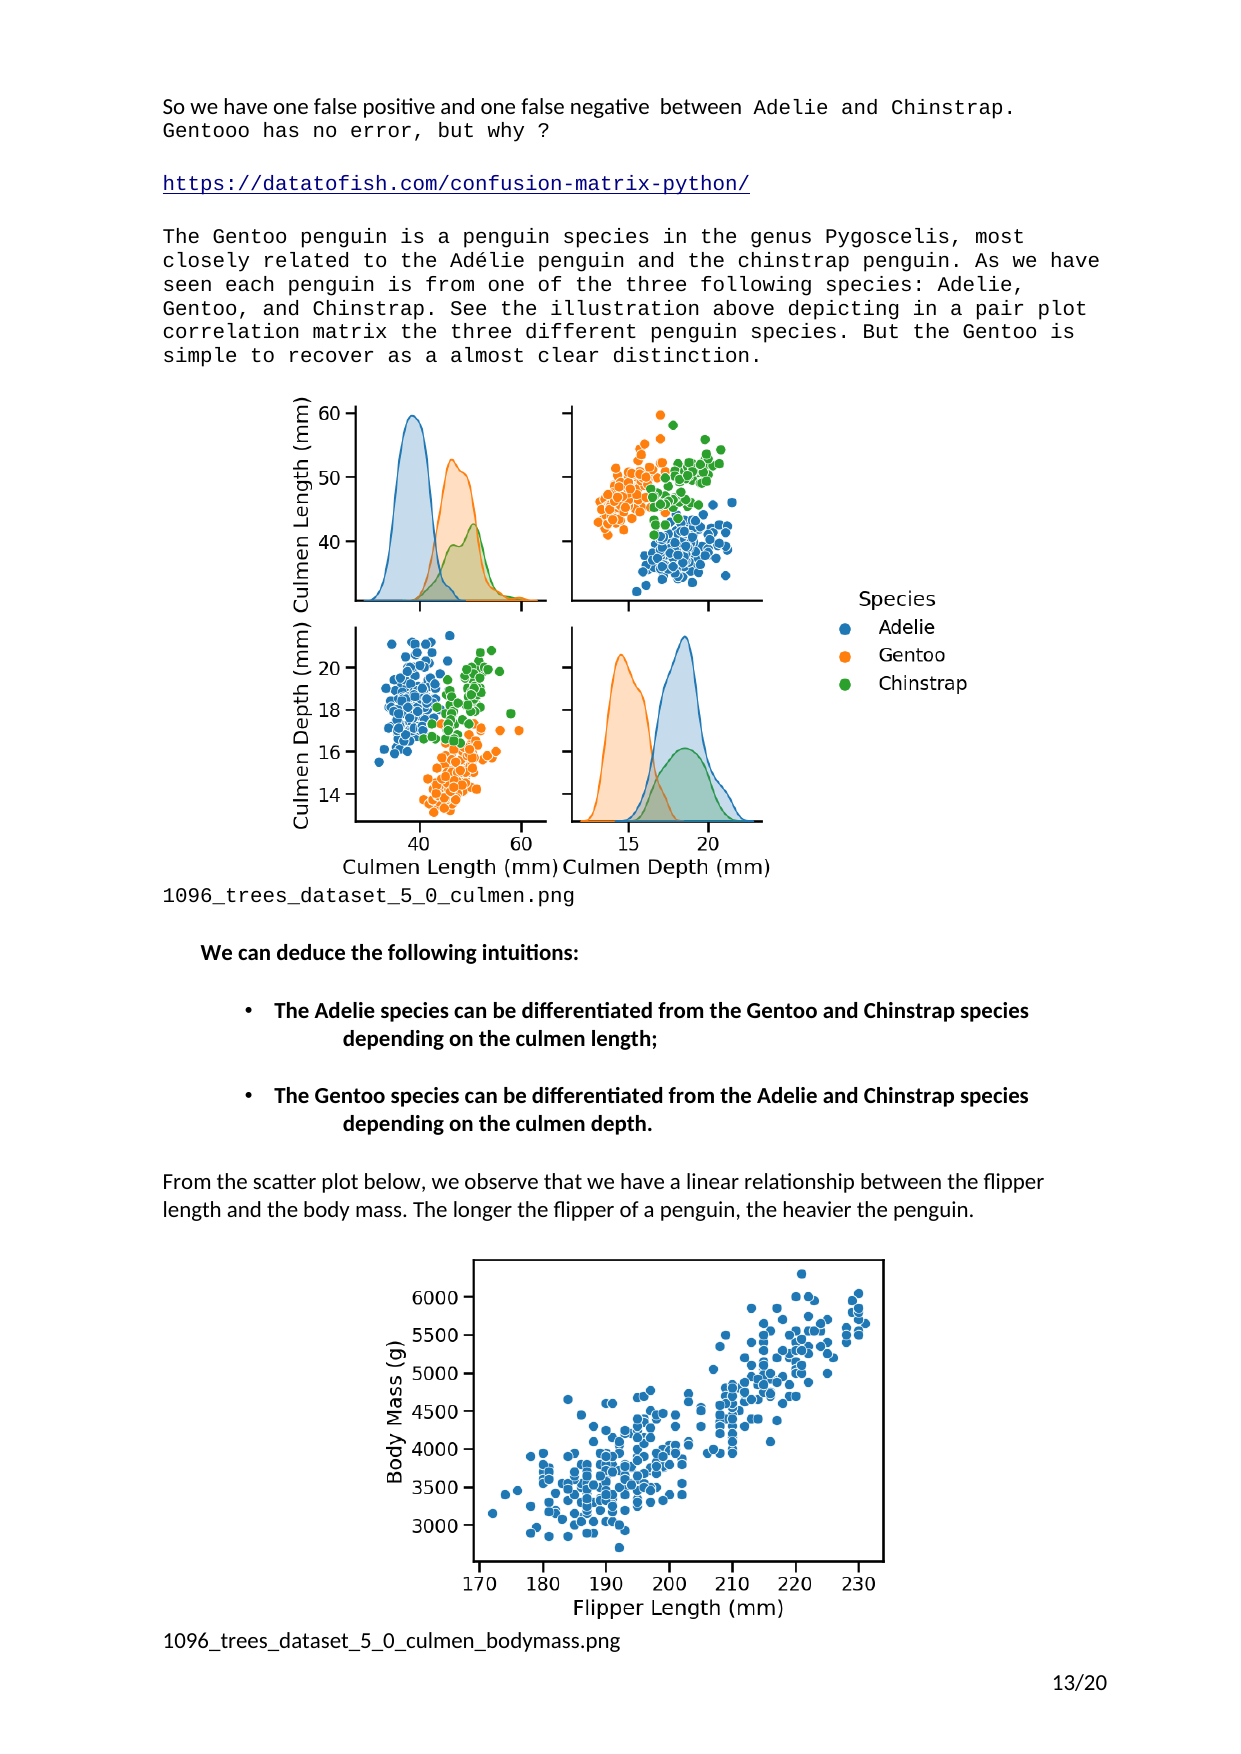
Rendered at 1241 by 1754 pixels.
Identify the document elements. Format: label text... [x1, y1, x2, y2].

list The Adelie species can be differentiated from the Gentoo and Chinstrap species depending on the culmen length; [244, 996, 1107, 1052]
text We can deduce the following intuitions: [200, 938, 1107, 966]
text 1096_trees_dataset_5_0_culmen.png [162, 398, 1107, 909]
picture [285, 397, 984, 886]
text The Gentoo penguin is a penguin species in the genus Pygoscelis, most closely related to the Adélie penguin and the chinstrap penguin. As we have seen each penguin is from one of the three following species: Adelie, Gentoo, and Chinstrap. See the illustration above depicting in a pair plot correlation matrix the three different penguin species. But the Gentoo is simple to recover as a almost clear distinction. [162, 227, 1107, 368]
text https://datatofish.com/confusion-matrix-python/ [162, 173, 1107, 197]
picture [378, 1252, 891, 1626]
text 1096_trees_dataset_5_0_culmen_bodymass.png [162, 1252, 1107, 1654]
text From the scatter plot below, we observe that we have a linear relationship between the flipper length and the body mass. The longer the flipper of a penguin, the heavier the penguin. [162, 1167, 1107, 1223]
list The Gentoo species can be differentiated from the Adelie and Chinstrap species depending on the culmen depth. [244, 1081, 1107, 1137]
text So we have one false positive and one false negative between Adelie and Chinstrap. Gentooo has no error, but why ? [162, 92, 1107, 144]
